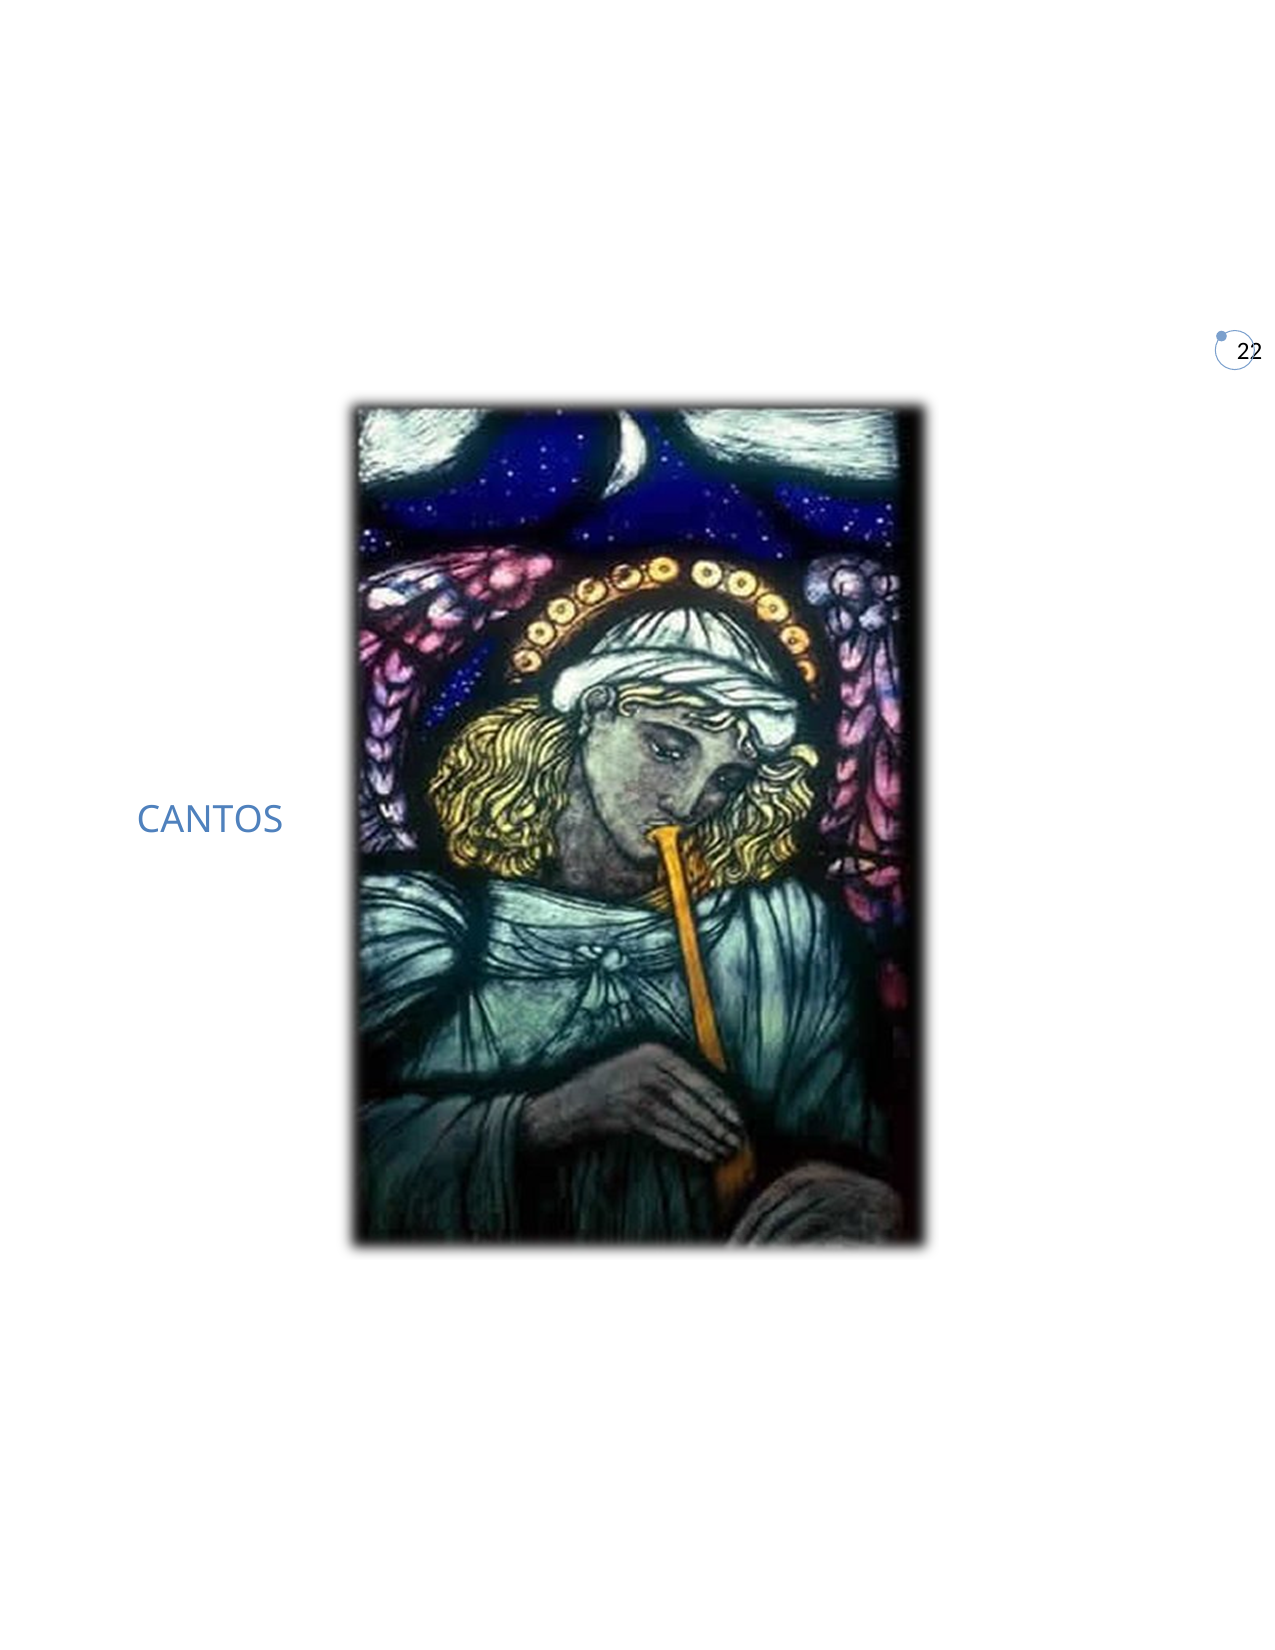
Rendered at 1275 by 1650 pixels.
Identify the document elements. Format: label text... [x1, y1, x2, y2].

text [941, 792, 1200, 843]
text CANTOS [104, 792, 334, 843]
picture [335, 390, 940, 1260]
